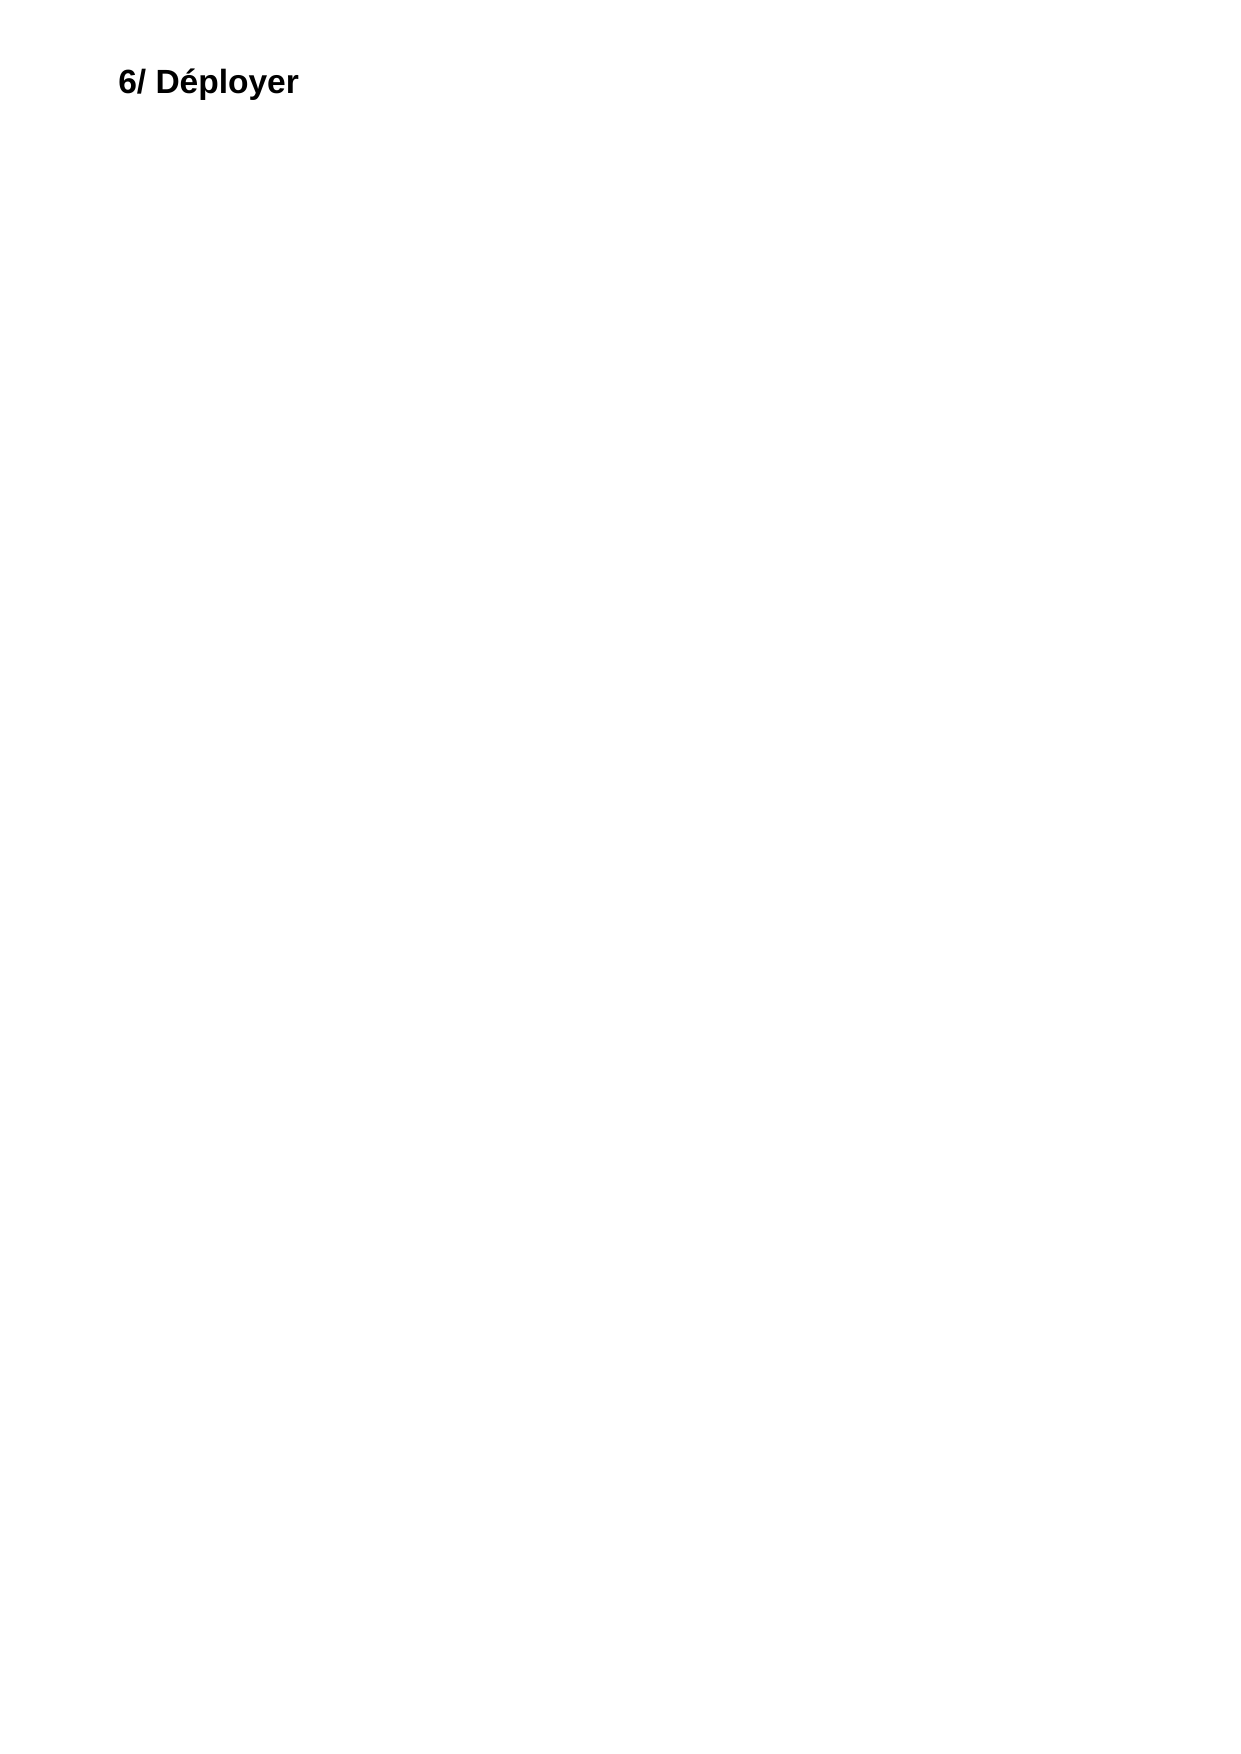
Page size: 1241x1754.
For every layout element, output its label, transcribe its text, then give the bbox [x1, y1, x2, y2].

subtitle 6/ Déployer [118, 61, 1122, 100]
